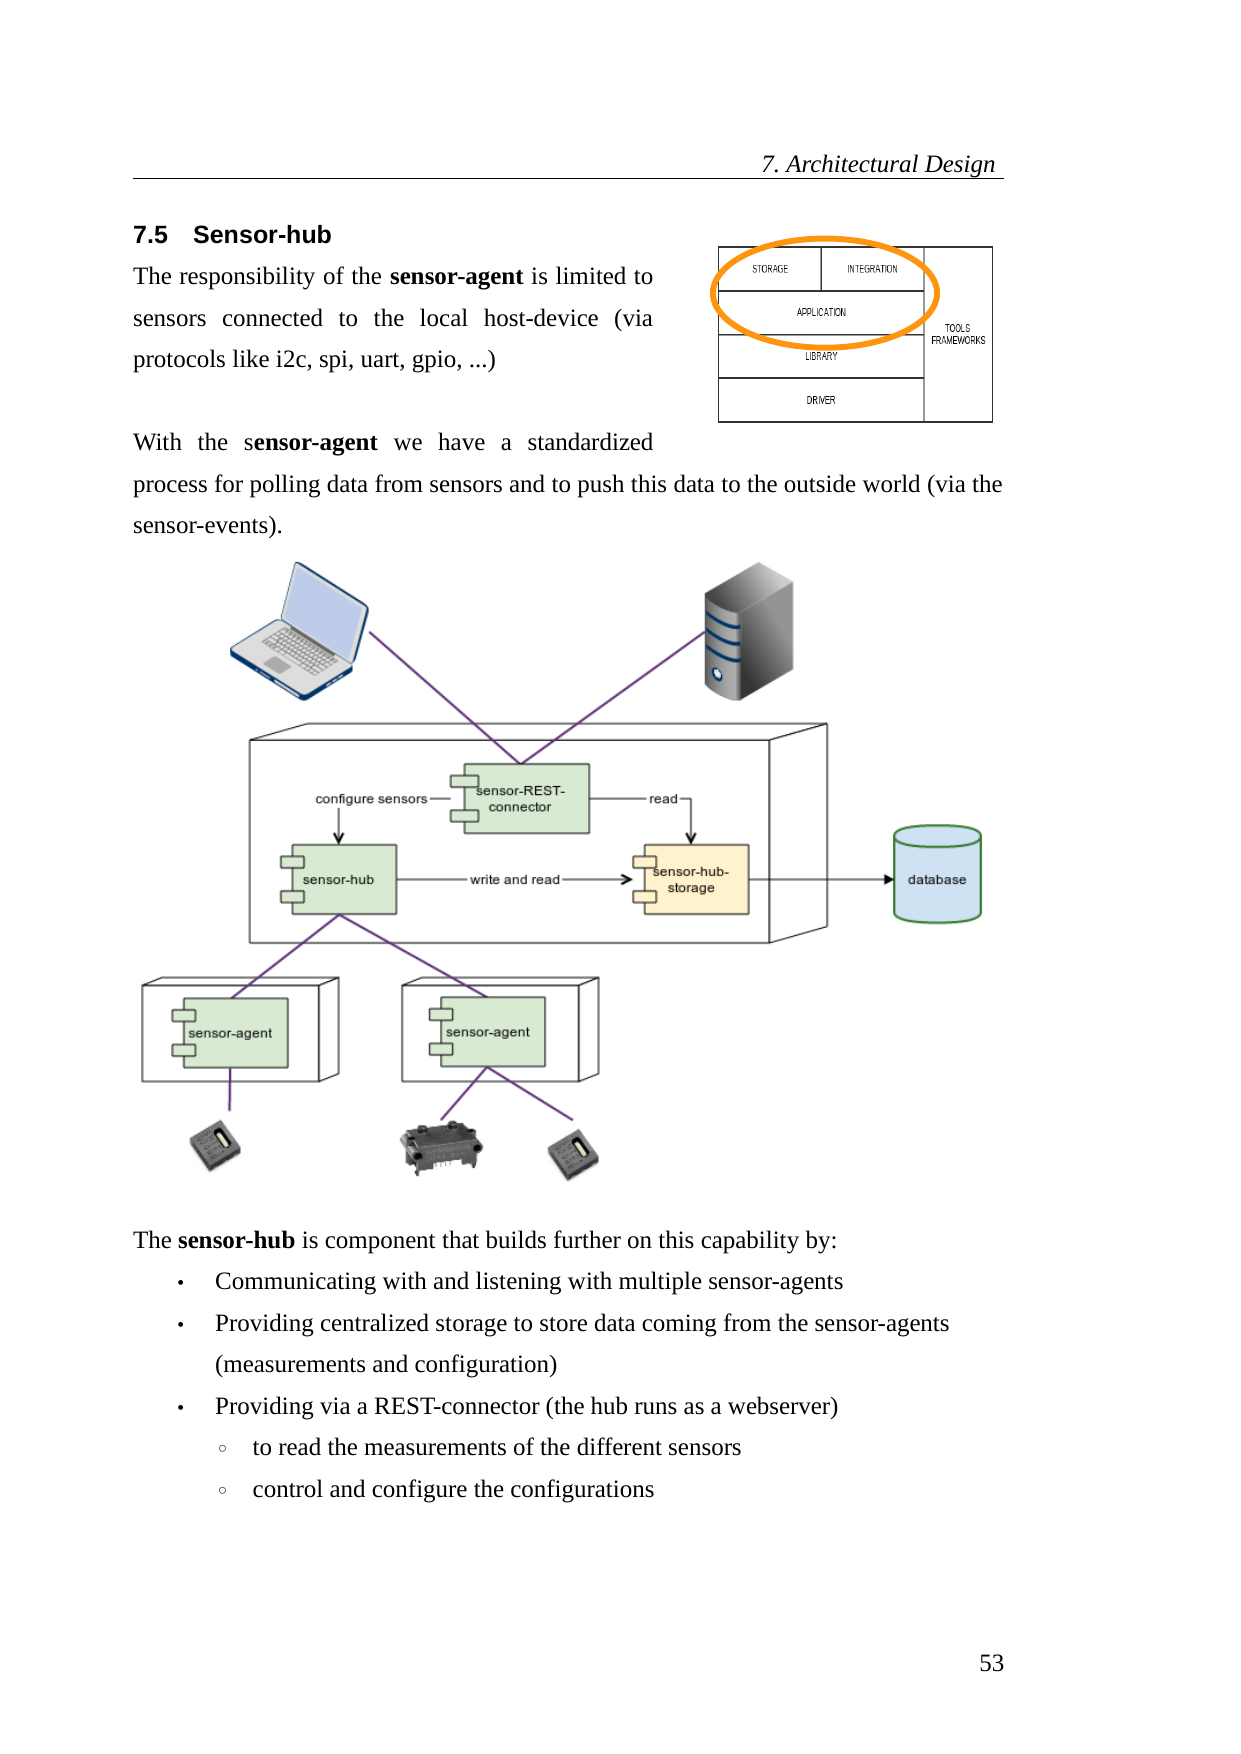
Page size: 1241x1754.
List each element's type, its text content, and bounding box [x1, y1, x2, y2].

text With the sensor-agent we have a standardized process for polling data from sensors and to push this data to the outside world (via the sensor-events). [133, 428, 1004, 539]
list to read the measurements of the different sensors [215, 1433, 1004, 1461]
list Providing centralized storage to store data coming from the sensor-agents (measurements and configuration) [177, 1309, 1004, 1378]
picture [716, 242, 934, 344]
text The responsibility of the sensor-agent is limited to sensors connected to the local host-device (via protocols like i2c, spi, uart, gpio, ...) [133, 262, 712, 373]
picture [712, 238, 785, 279]
text The sensor-hub is component that builds further on this capability by: [133, 1212, 1004, 1253]
list Providing via a REST-connector (the hub runs as a webserver) [177, 1392, 1004, 1420]
picture [712, 238, 1009, 439]
list Communicating with and listening with multiple sensor-agents [177, 1267, 1004, 1295]
picture [132, 539, 1004, 1212]
list control and configure the configurations [215, 1475, 1004, 1503]
subtitle Sensor-hub [133, 220, 1004, 248]
